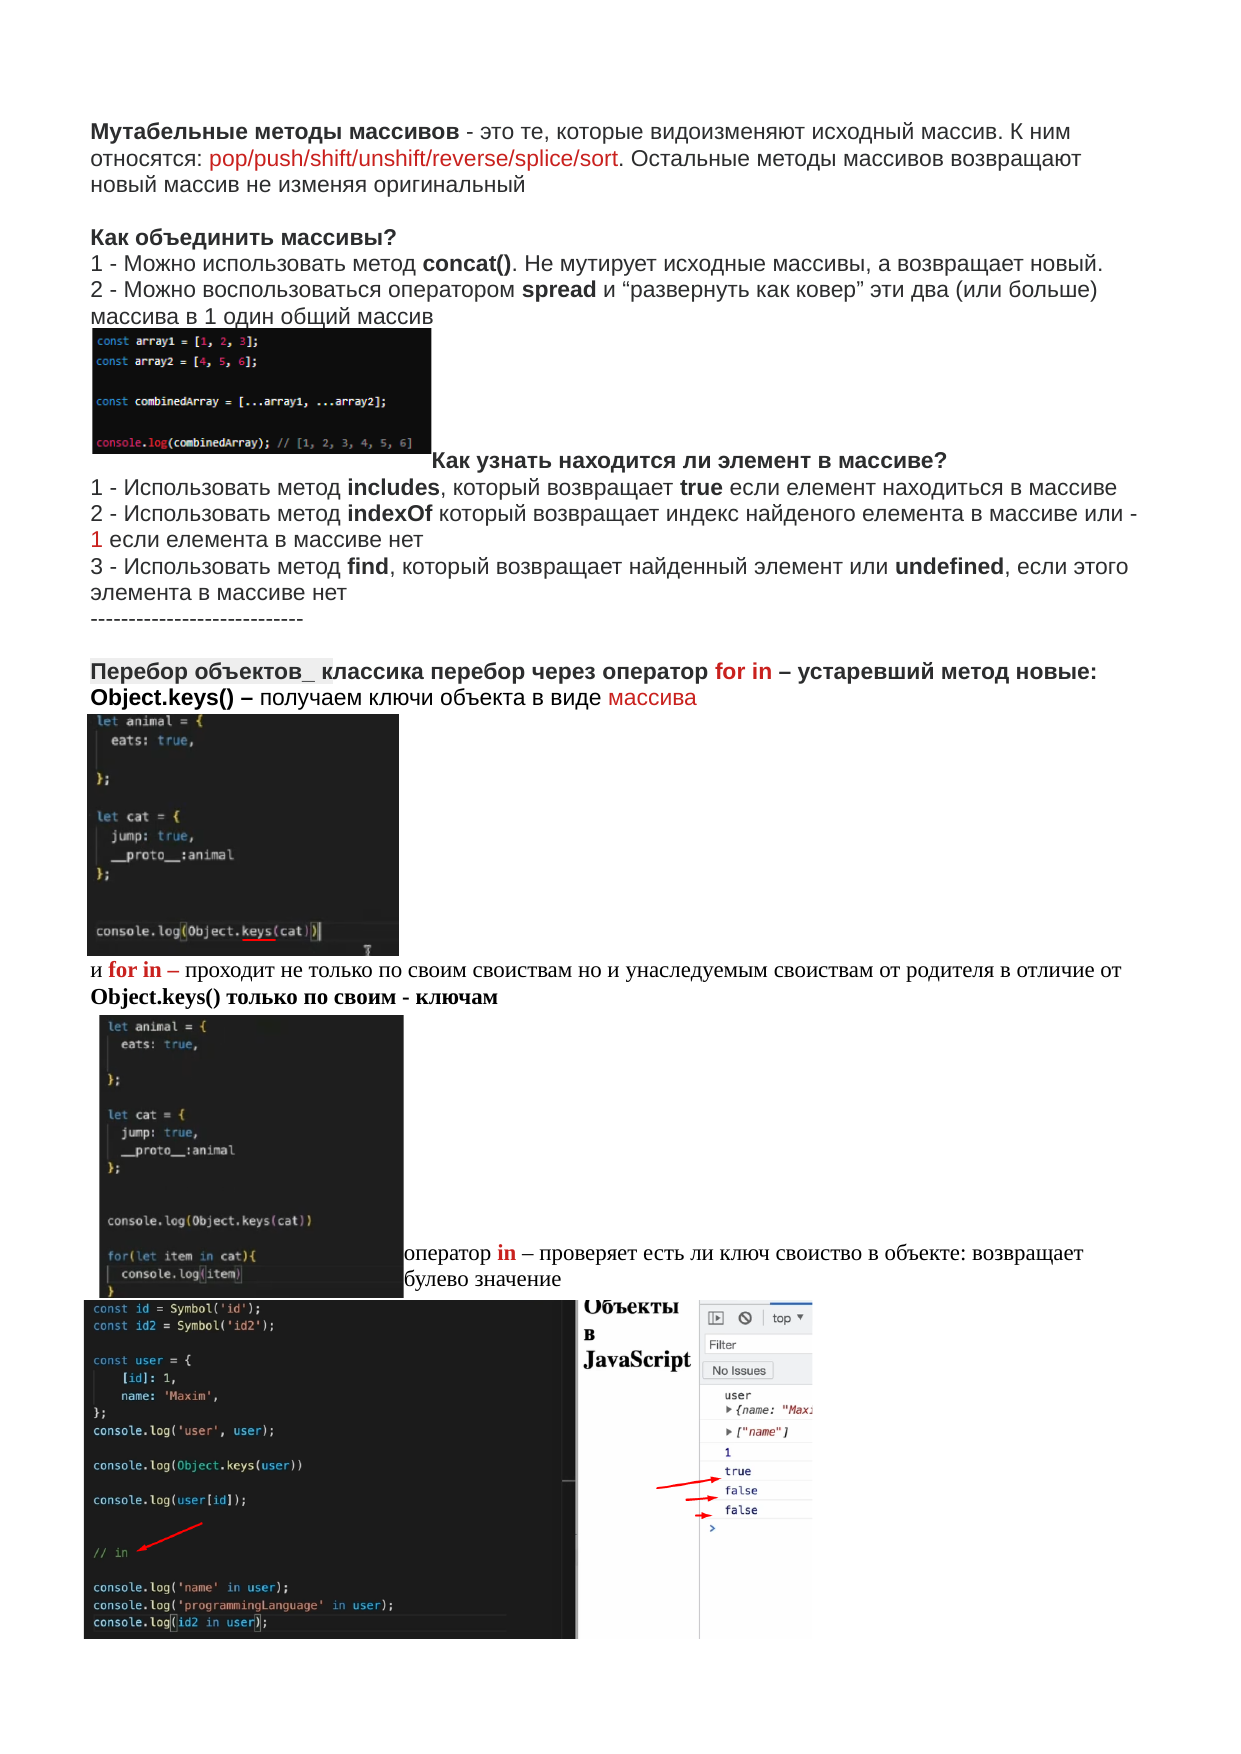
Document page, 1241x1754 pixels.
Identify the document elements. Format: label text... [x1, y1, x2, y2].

text Мутабельные методы массивов - это те, которые видоизменяют исходный массив. К ним относятся: pop/push/shift/unshift/reverse/splice/sort. Остальные методы массивов возвращают новый массив не изменяя оригинальный [90, 118, 1150, 197]
text Как объединить массивы? [90, 223, 1150, 250]
text Как узнать находится ли элемент в массиве? [90, 447, 1150, 473]
text 1 - Можно использовать метод concat(). He мутирует исходные массивы, а возвращает новый. 2 - Можно воспользоваться оператором spread и “развернуть как ковер” эти два (или больше) массива в 1 один общий массив [90, 250, 1150, 329]
text ---------------------------- [90, 605, 1150, 632]
picture [92, 328, 432, 454]
picture [87, 714, 399, 956]
text и for in – проходит не только по своим своиствам но и унаследуемым своиствам от родителя в отличие от Object.keys() только по своим - ключам [90, 956, 1150, 1009]
text оператор in – проверяет есть ли ключ своиство в объекте: возвращает булево значение [404, 1239, 1150, 1292]
text 1 - Использовать метод includes, который возвращает true если елемент находиться в массиве 2 - Использовать метод indexOf который возвращает индекс найденого елемента в массиве или -1 если елемента в массиве нет 3 - Использовать метод find, который возвращает найденный элемент или undefined, если этого элемента в массиве нет [90, 473, 1150, 605]
picture [83, 1300, 813, 1639]
text Object.keys() – получаем ключи объекта в виде массива [90, 684, 1150, 710]
picture [99, 1015, 404, 1298]
text Перебор объектов_ классика перебор через оператор for in – устаревший метод новые: [90, 658, 1150, 684]
